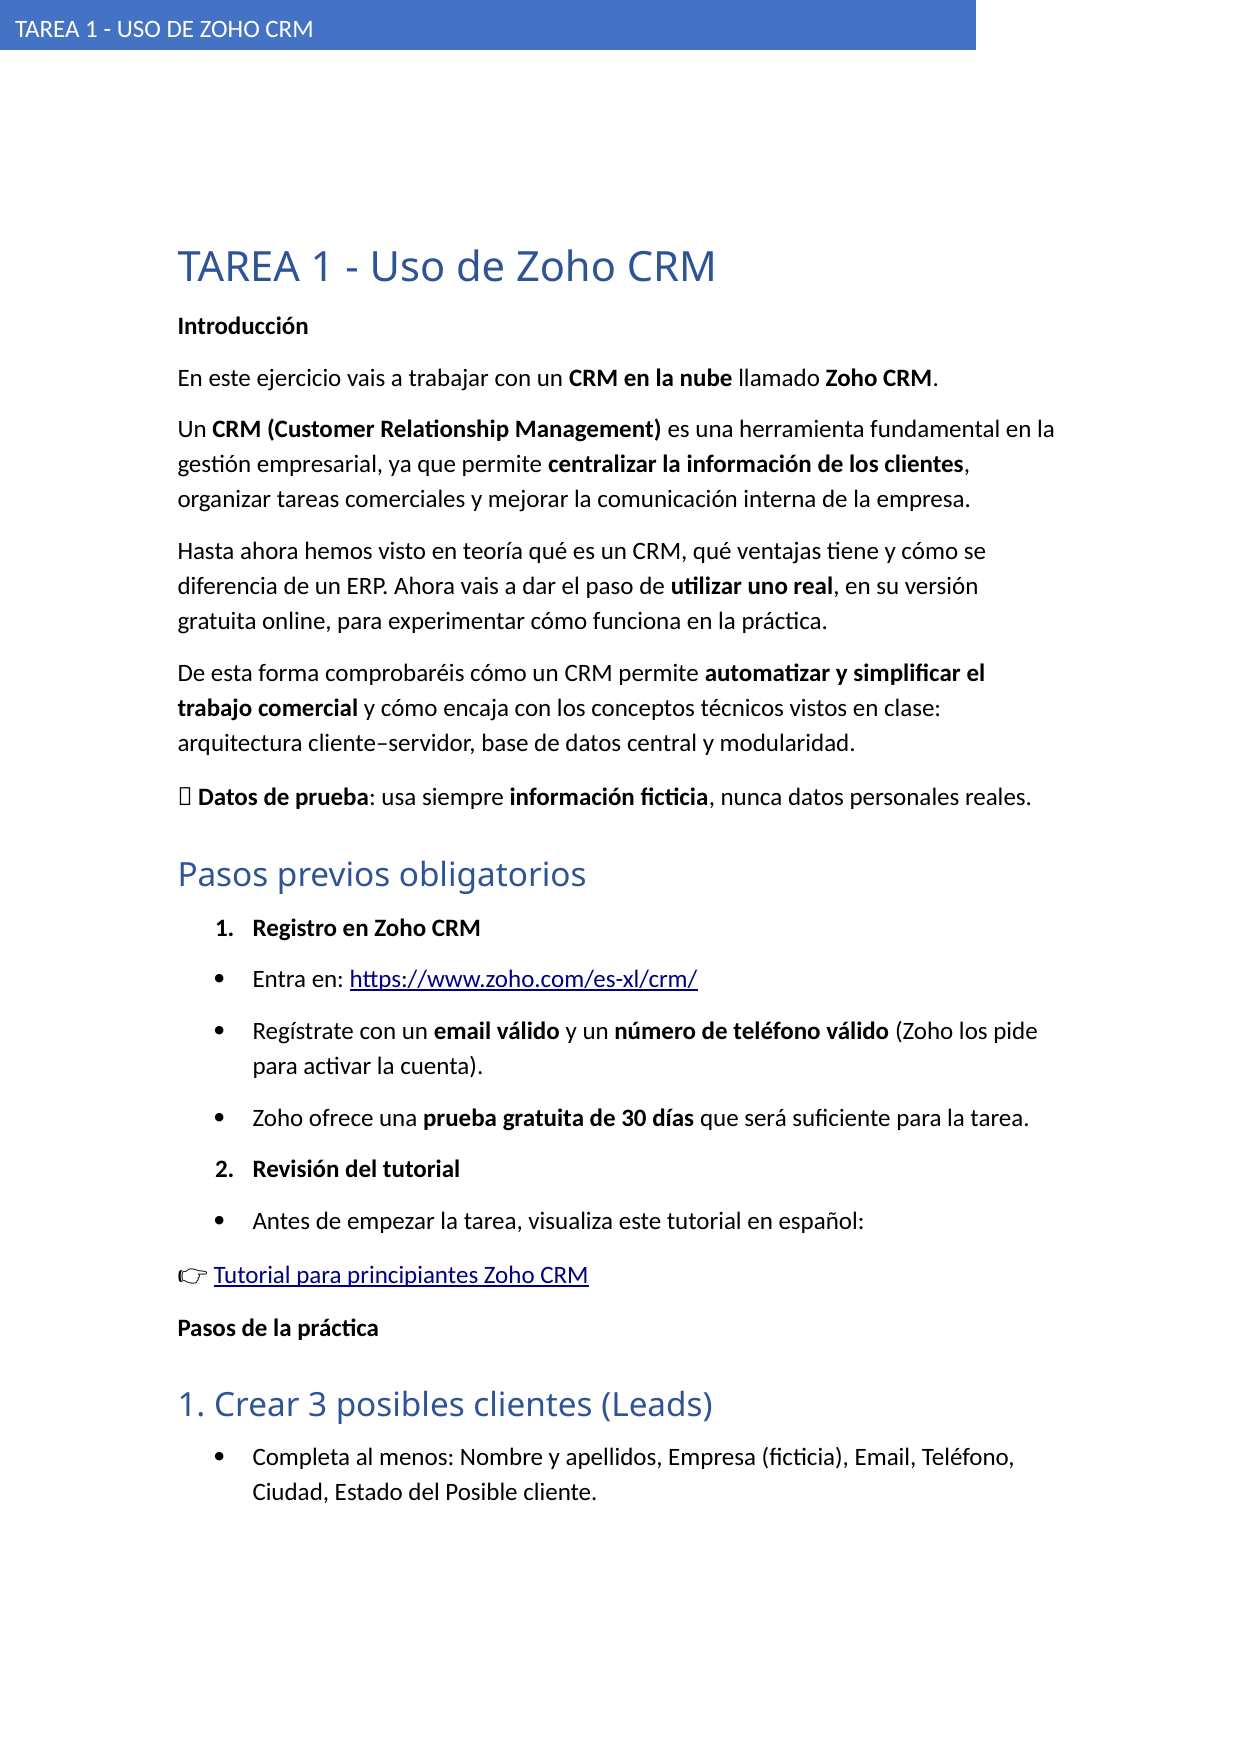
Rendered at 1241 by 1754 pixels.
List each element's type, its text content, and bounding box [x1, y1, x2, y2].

text De esta forma comprobaréis cómo un CRM permite automatizar y simplificar el trabajo comercial y cómo encaja con los conceptos técnicos vistos en clase: arquitectura cliente–servidor, base de datos central y modularidad. [177, 657, 1063, 757]
list Completa al menos: Nombre y apellidos, Empresa (ficticia), Email, Teléfono, Ciudad, Estado del Posible cliente. [215, 1441, 1063, 1507]
text Introducción [177, 310, 1063, 341]
text Pasos de la práctica [177, 1312, 1063, 1343]
text 👉 Tutorial para principiantes Zoho CRM [177, 1257, 1063, 1291]
list Zoho ofrece una prueba gratuita de 30 días que será suficiente para la tarea. [215, 1102, 1063, 1132]
text En este ejercicio vais a trabajar con un CRM en la nube llamado Zoho CRM. [177, 362, 1063, 392]
subtitle TAREA 1 - Uso de Zoho CRM [177, 237, 1063, 293]
list Regístrate con un email válido y un número de teléfono válido (Zoho los pide para activar la cuenta). [215, 1015, 1063, 1081]
text 📌 Datos de prueba: usa siempre información ficticia, nunca datos personales reales. [177, 779, 1063, 813]
list Revisión del tutorial [215, 1153, 1063, 1184]
text Un CRM (Customer Relationship Management) es una herramienta fundamental en la gestión empresarial, ya que permite centralizar la información de los clientes, organizar tareas comerciales y mejorar la comunicación interna de la empresa. [177, 414, 1063, 514]
list Entra en: https://www.zoho.com/es-xl/crm/ [215, 963, 1063, 994]
list Antes de empezar la tarea, visualiza este tutorial en español: [215, 1205, 1063, 1236]
text Hasta ahora hemos visto en teoría qué es un CRM, qué ventajas tiene y cómo se diferencia de un ERP. Ahora vais a dar el paso de utilizar uno real, en su versión gratuita online, para experimentar cómo funciona en la práctica. [177, 535, 1063, 636]
subtitle Pasos previos obligatorios [177, 851, 1063, 897]
subtitle 1. Crear 3 posibles clientes (Leads) [177, 1381, 1063, 1426]
list Registro en Zoho CRM [215, 912, 1063, 942]
